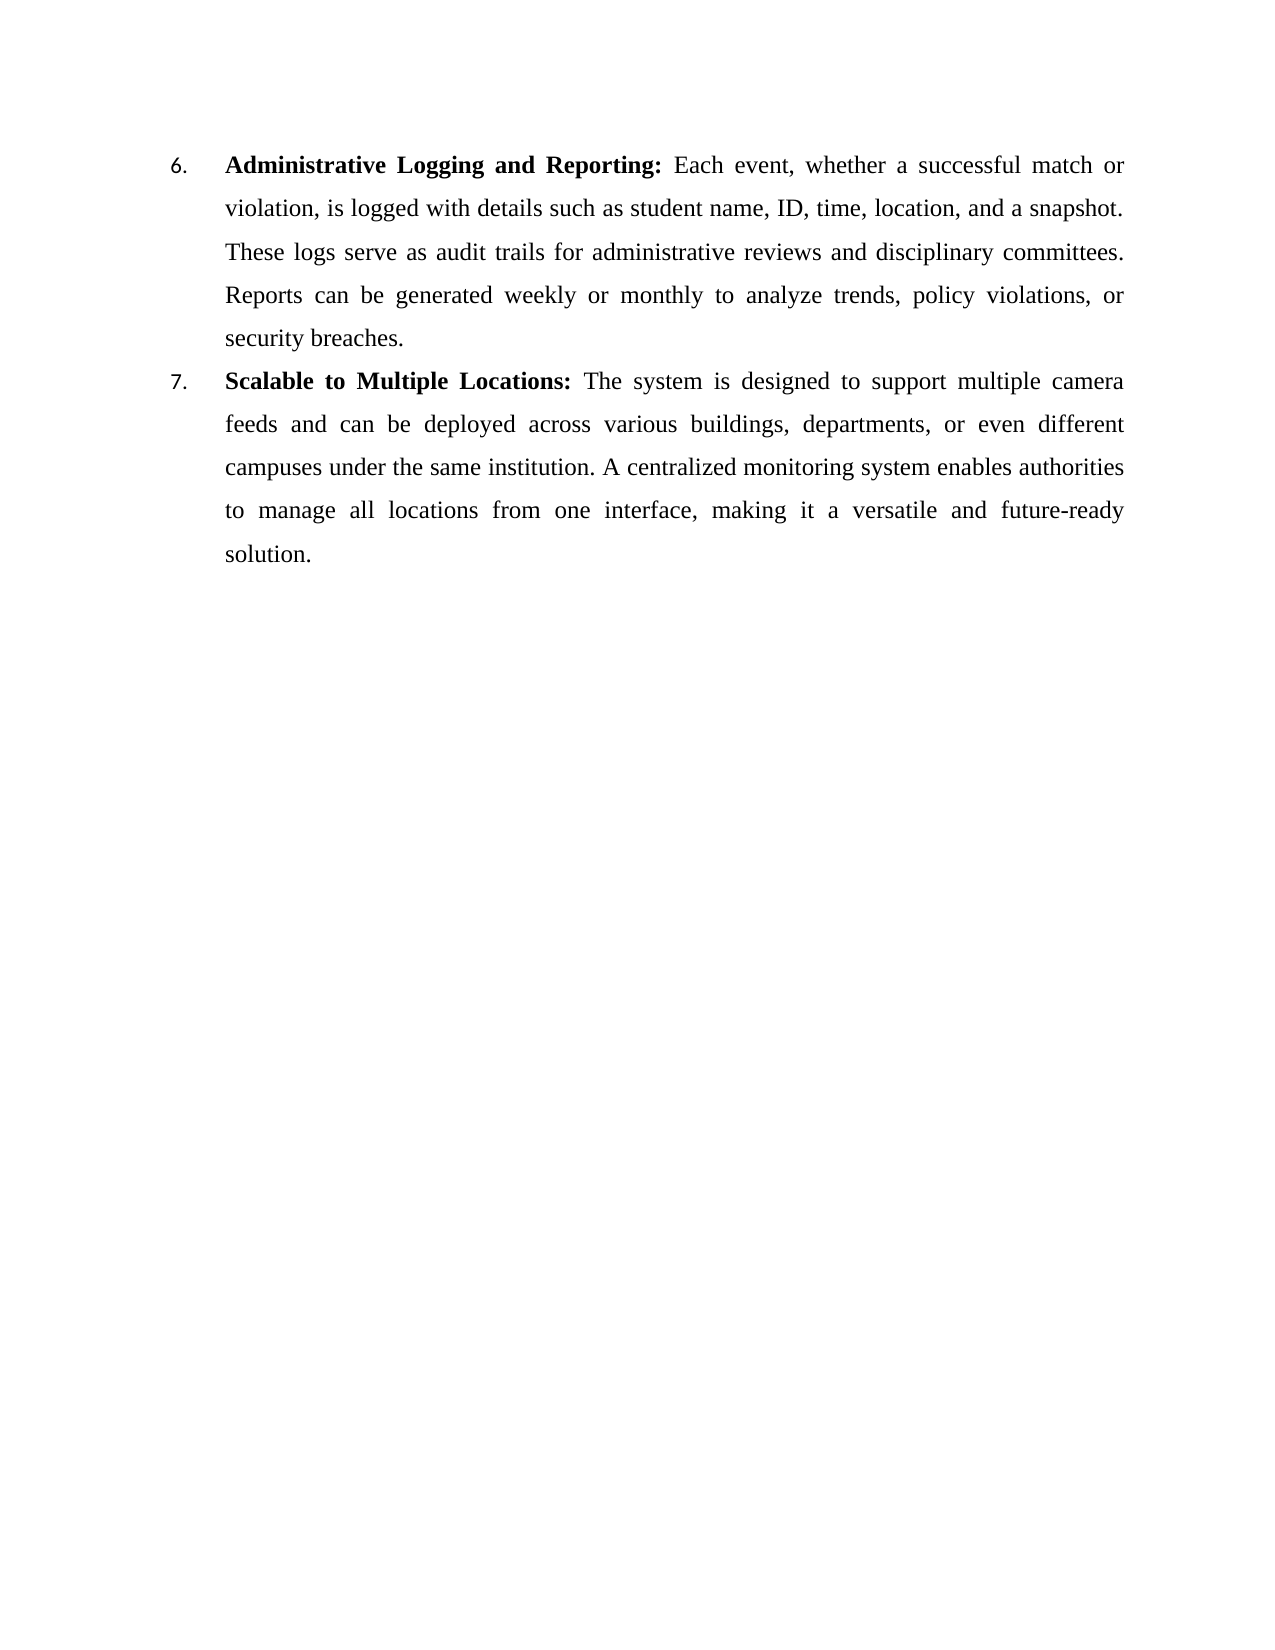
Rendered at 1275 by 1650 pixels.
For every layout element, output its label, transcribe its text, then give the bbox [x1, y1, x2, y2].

list Administrative Logging and Reporting: Each event, whether a successful match or violation, is logged with details such as student name, ID, time, location, and a snapshot. These logs serve as audit trails for administrative reviews and disciplinary committees. Reports can be generated weekly or monthly to analyze trends, policy violations, or security breaches. [187, 150, 1125, 352]
list Scalable to Multiple Locations: The system is designed to support multiple camera feeds and can be deployed across various buildings, departments, or even different campuses under the same institution. A centralized monitoring system enables authorities to manage all locations from one interface, making it a versatile and future-ready solution. [187, 366, 1125, 567]
